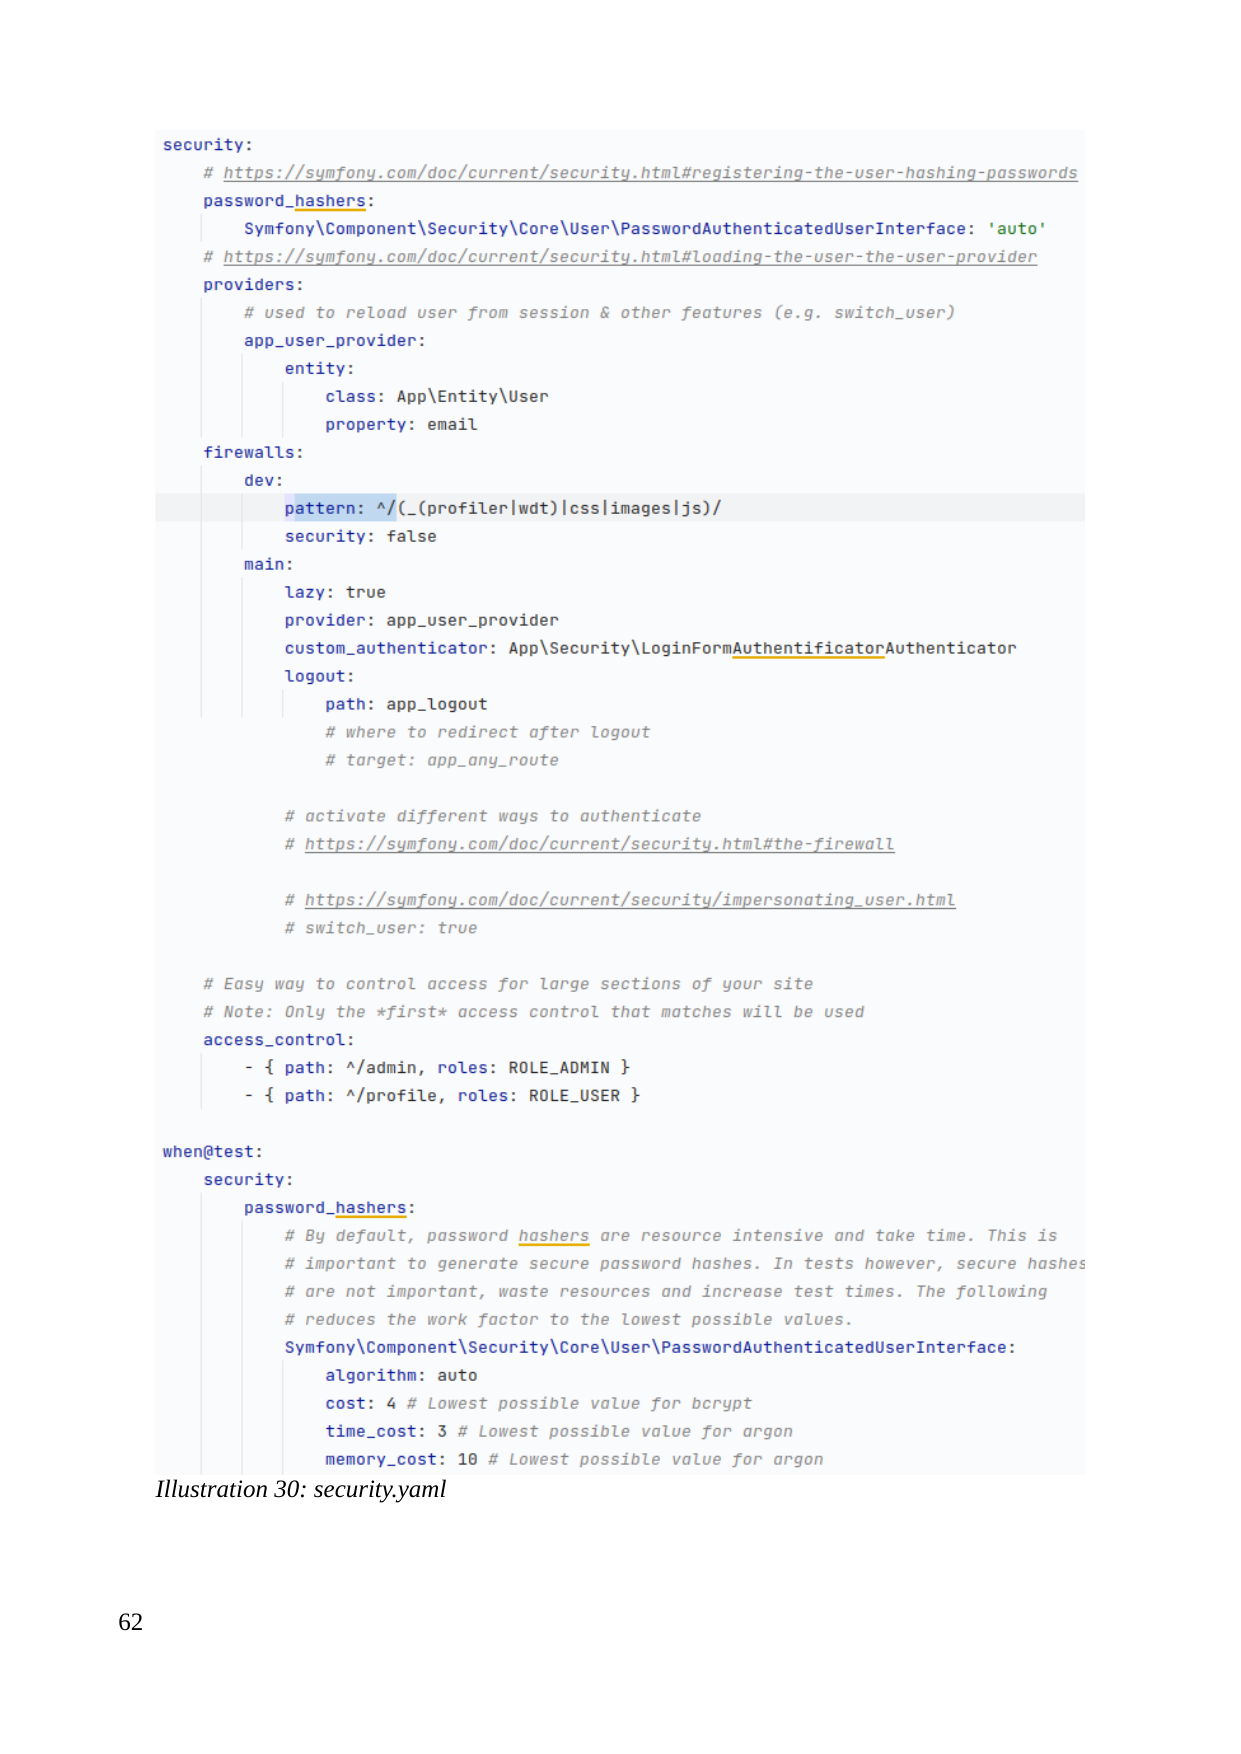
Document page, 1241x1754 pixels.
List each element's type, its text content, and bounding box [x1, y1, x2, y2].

picture [155, 130, 1085, 1475]
text Illustration 30: security.yaml [155, 1475, 1085, 1503]
